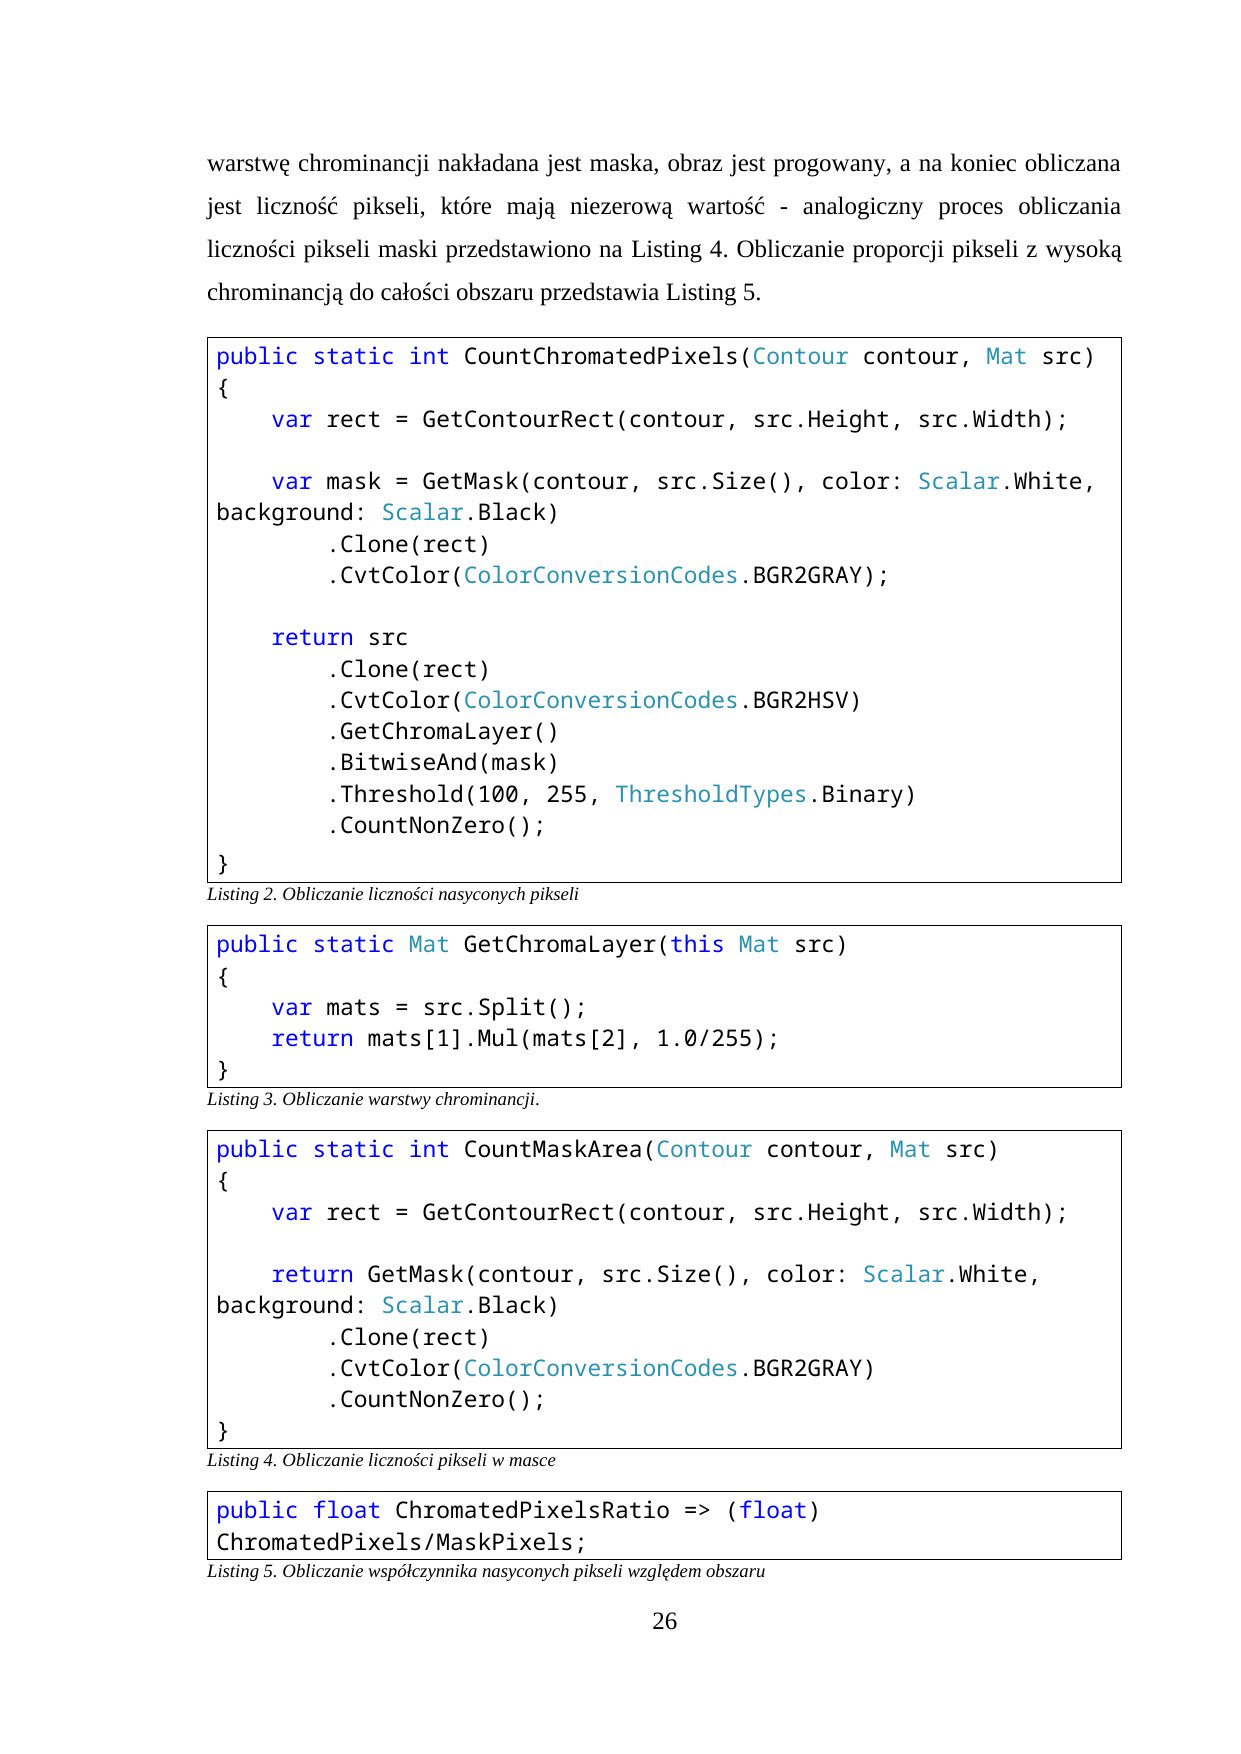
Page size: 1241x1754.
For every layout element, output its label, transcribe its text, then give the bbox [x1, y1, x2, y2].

list { [208, 1161, 1121, 1193]
list public static int CountMaskArea(Contour contour, Mat src) [208, 1131, 1121, 1161]
list public static Mat GetChromaLayer(this Mat src) [208, 926, 1121, 956]
list } [208, 1411, 1121, 1448]
text Listing 2. Obliczanie liczności nasyconych pikseli [207, 883, 1122, 904]
text warstwę chrominancji nakładana jest maska, obraz jest progowany, a na koniec obliczana jest liczność pikseli, które mają niezerową wartość - analogiczny proces obliczania liczności pikseli maski przedstawiono na Listing 4. Obliczanie proporcji pikseli z wysoką chrominancją do całości obszaru przedstawia Listing 5. [207, 148, 1122, 306]
list { [208, 368, 1121, 399]
list .Clone(rect) [208, 524, 1121, 556]
list .Clone(rect) [208, 1318, 1121, 1349]
list var mats = src.Split(); [208, 988, 1121, 1019]
list .BitwiseAnd(mask) [208, 743, 1121, 774]
list var rect = GetContourRect(contour, src.Height, src.Width); [208, 399, 1121, 434]
text Listing 5. Obliczanie współczynnika nasyconych pikseli względem obszaru [207, 1560, 1122, 1582]
list return GetMask(contour, src.Size(), color: Scalar.White, background: Scalar.Black) [208, 1255, 1121, 1318]
text Listing 4. Obliczanie liczności pikseli w masce [207, 1449, 1122, 1470]
list } [208, 837, 1121, 882]
list .GetChromaLayer() [208, 712, 1121, 743]
list return src [208, 618, 1121, 649]
list .Threshold(100, 255, ThresholdTypes.Binary) [208, 774, 1121, 806]
list .CvtColor(ColorConversionCodes.BGR2GRAY); [208, 556, 1121, 590]
list .Clone(rect) [208, 649, 1121, 681]
list var rect = GetContourRect(contour, src.Height, src.Width); [208, 1193, 1121, 1227]
list .CvtColor(ColorConversionCodes.BGR2GRAY) [208, 1349, 1121, 1380]
list .CountNonZero(); [208, 1380, 1121, 1411]
list public static int CountChromatedPixels(Contour contour, Mat src) [208, 338, 1121, 368]
list } [208, 1050, 1121, 1087]
list .CountNonZero(); [208, 806, 1121, 837]
list { [208, 956, 1121, 988]
text Listing 3. Obliczanie warstwy chrominancji. [207, 1088, 1122, 1109]
list var mask = GetMask(contour, src.Size(), color: Scalar.White, background: Scalar.Black) [208, 462, 1121, 524]
list return mats[1].Mul(mats[2], 1.0/255); [208, 1019, 1121, 1050]
list public float ChromatedPixelsRatio => (float) ChromatedPixels/MaskPixels; [208, 1492, 1121, 1559]
list .CvtColor(ColorConversionCodes.BGR2HSV) [208, 681, 1121, 712]
